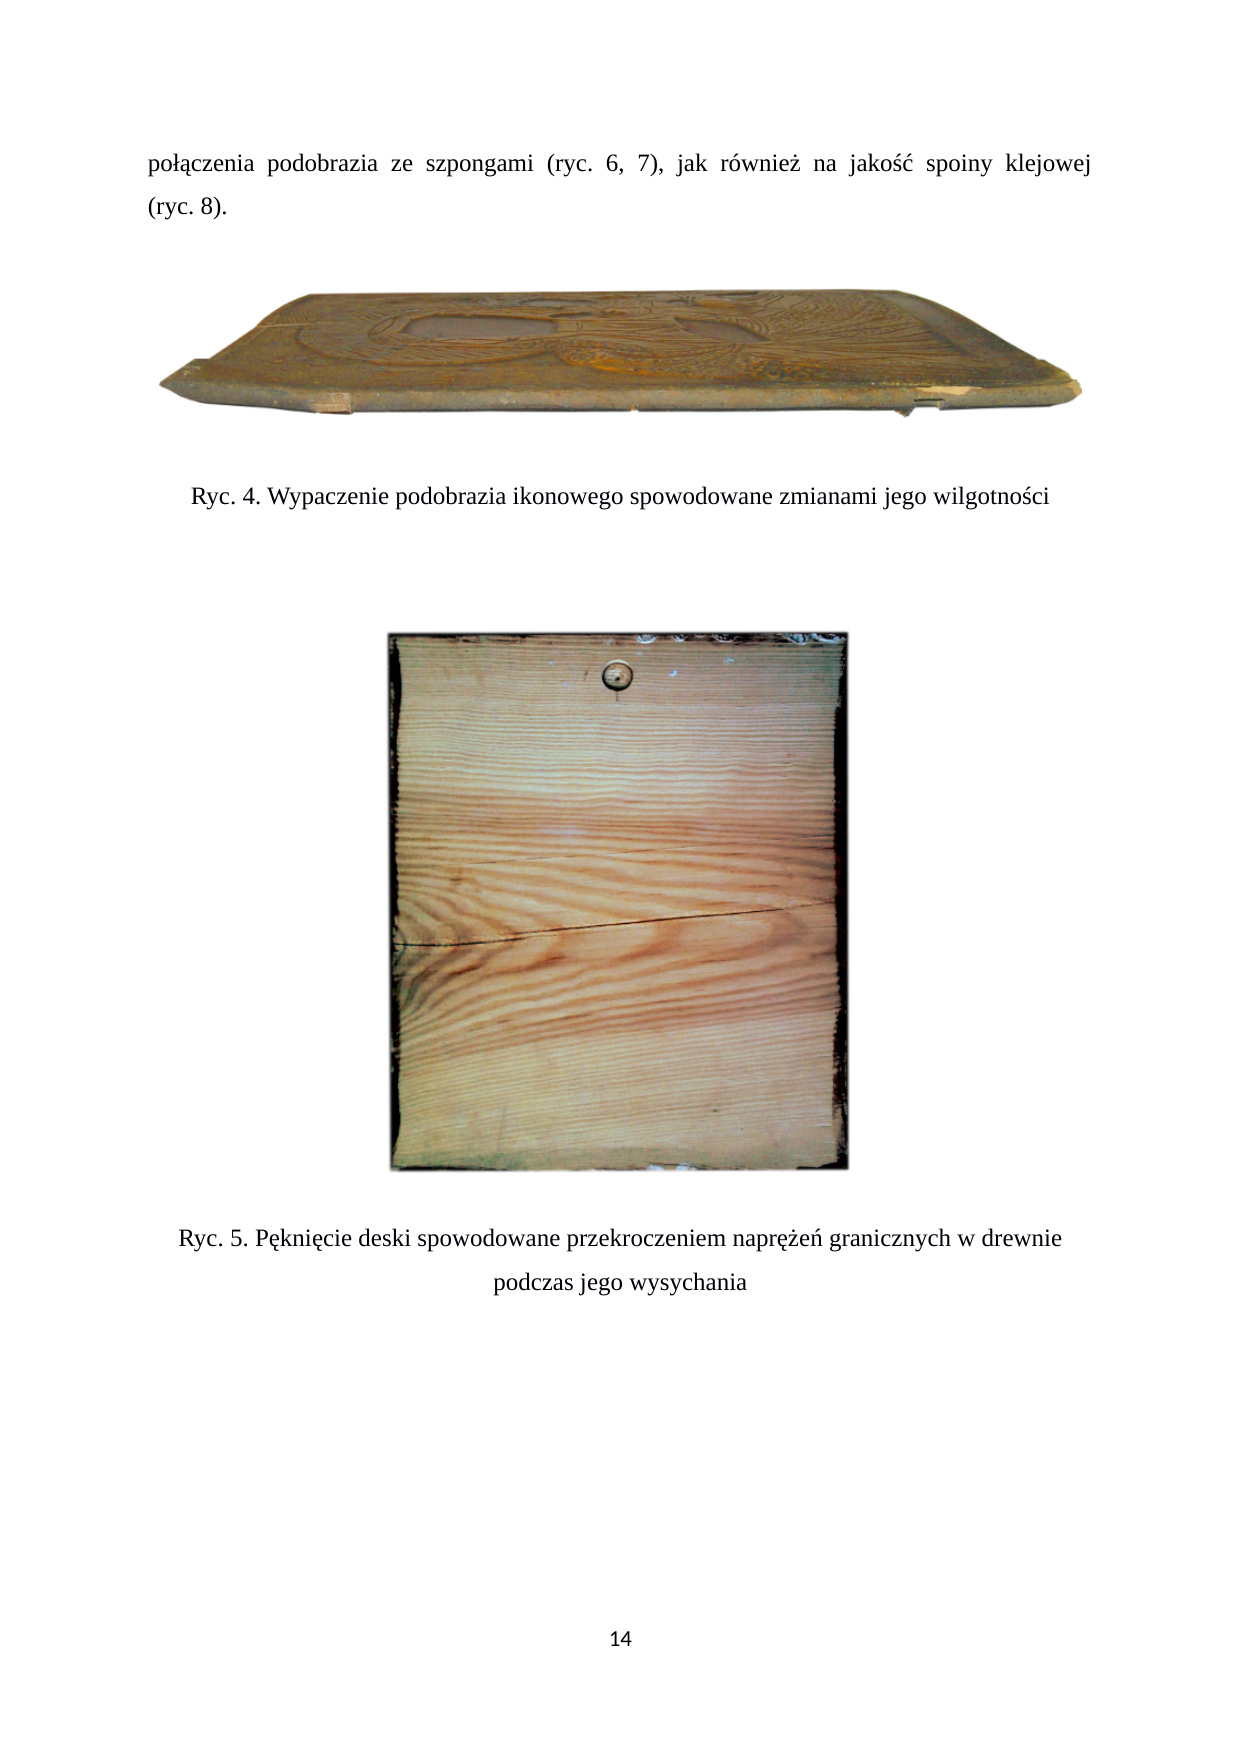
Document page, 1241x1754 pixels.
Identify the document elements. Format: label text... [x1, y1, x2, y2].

text połączenia podobrazia ze szpongami (ryc. 6, 7), jak również na jakość spoiny klejowej (ryc. 8). [148, 148, 1093, 219]
text Ryc. 5. Pęknięcie deski spowodowane przekroczeniem naprężeń granicznych w drewnie podczas jego wysychania [148, 1223, 1093, 1295]
picture [147, 277, 1093, 447]
text Ryc. 4. Wypaczenie podobrazia ikonowego spowodowane zmianami jego wilgotności [148, 481, 1093, 510]
picture [373, 608, 867, 1189]
